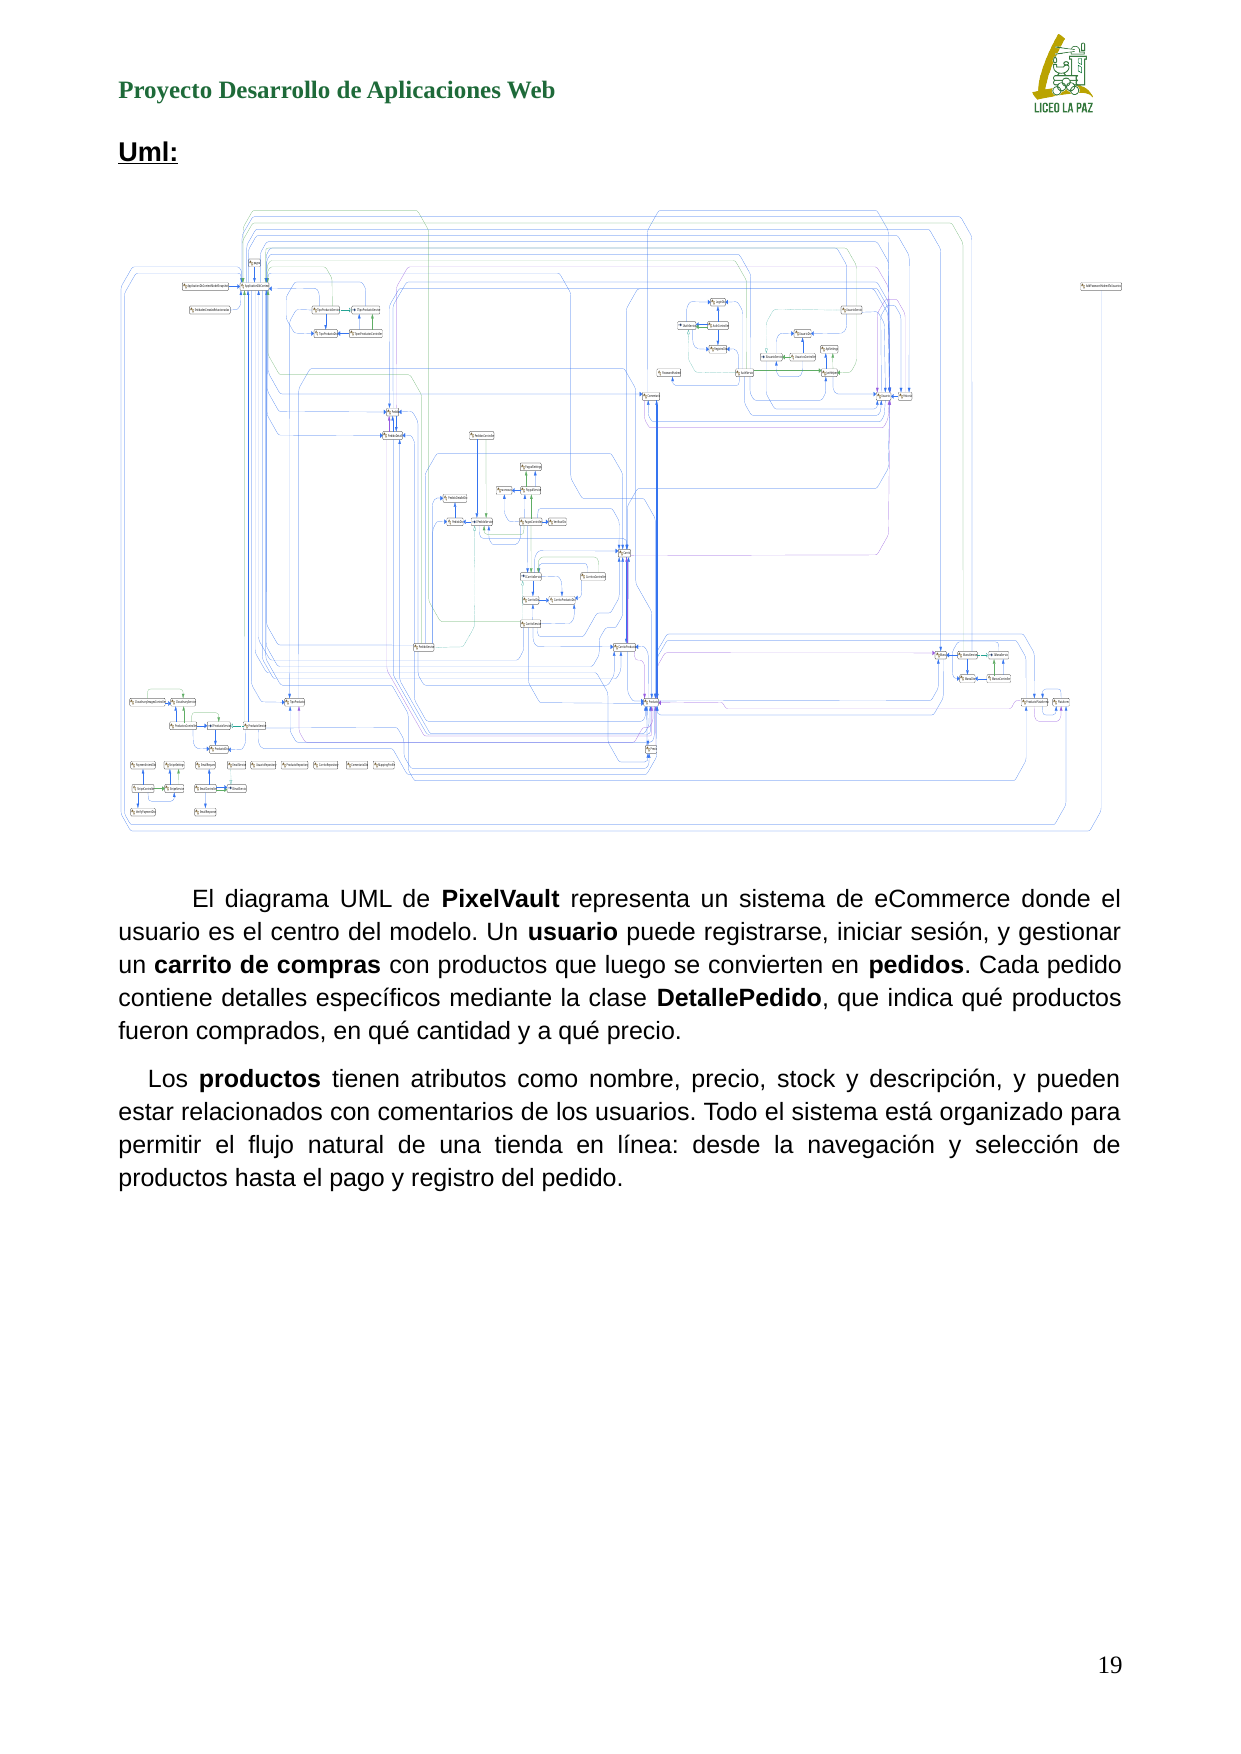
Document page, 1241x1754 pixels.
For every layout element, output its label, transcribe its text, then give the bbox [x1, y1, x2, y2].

text Los productos tienen atributos como nombre, precio, stock y descripción, y pueden estar relacionados con comentarios de los usuarios. Todo el sistema está organizado para permitir el flujo natural de una tienda en línea: desde la navegación y selección de productos hasta el pago y registro del pedido. [118, 1063, 1122, 1191]
text El diagrama UML de PixelVault representa un sistema de eCommerce donde el usuario es el centro del modelo. Un usuario puede registrarse, iniciar sesión, y gestionar un carrito de compras con productos que luego se convierten en pedidos. Cada pedido contiene detalles específicos mediante la clase DetallePedido, que indica qué productos fueron comprados, en qué cantidad y a qué precio. [118, 884, 1122, 1045]
picture [1025, 26, 1100, 121]
subtitle Uml: [118, 136, 1122, 167]
